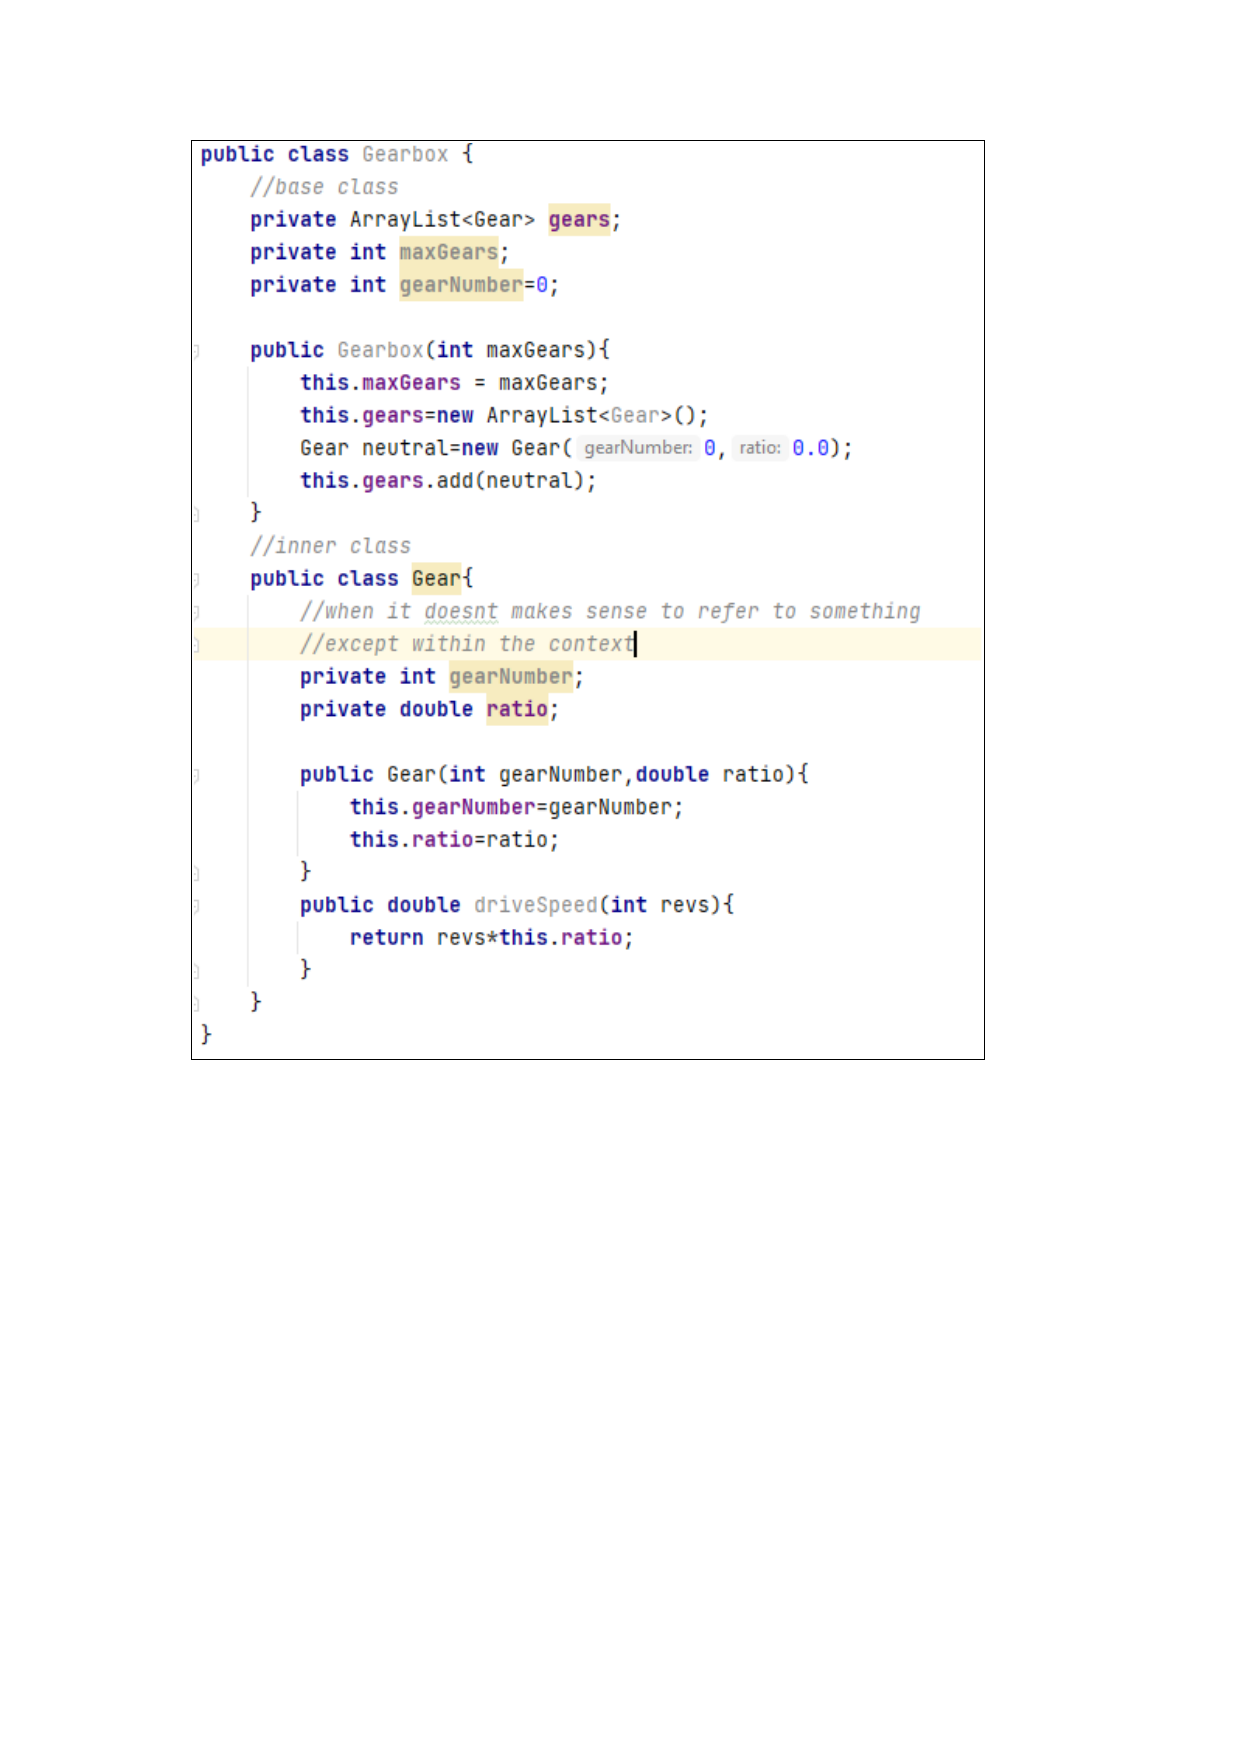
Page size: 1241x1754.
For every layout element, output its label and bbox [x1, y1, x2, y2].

picture [193, 143, 982, 1057]
